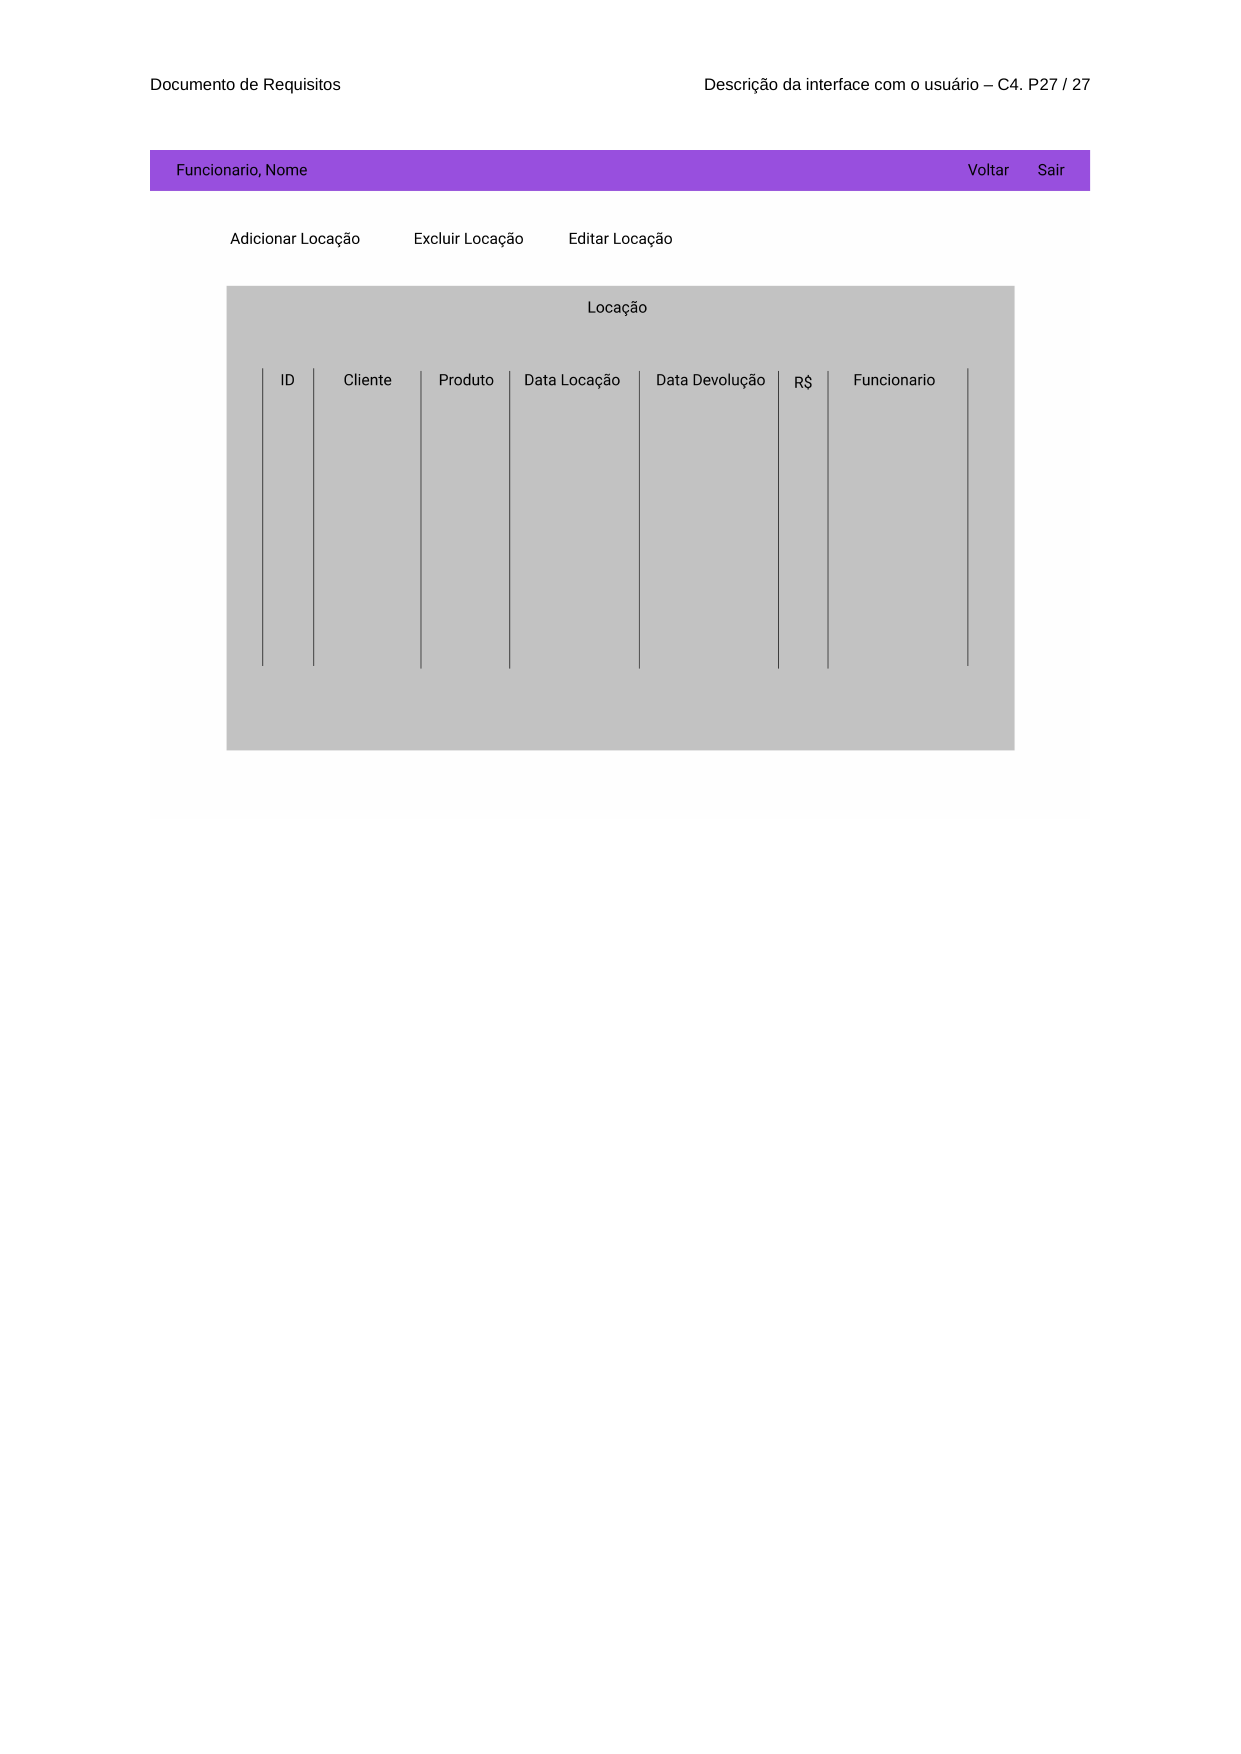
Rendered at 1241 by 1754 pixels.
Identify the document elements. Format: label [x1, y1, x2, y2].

picture [150, 150, 1091, 819]
